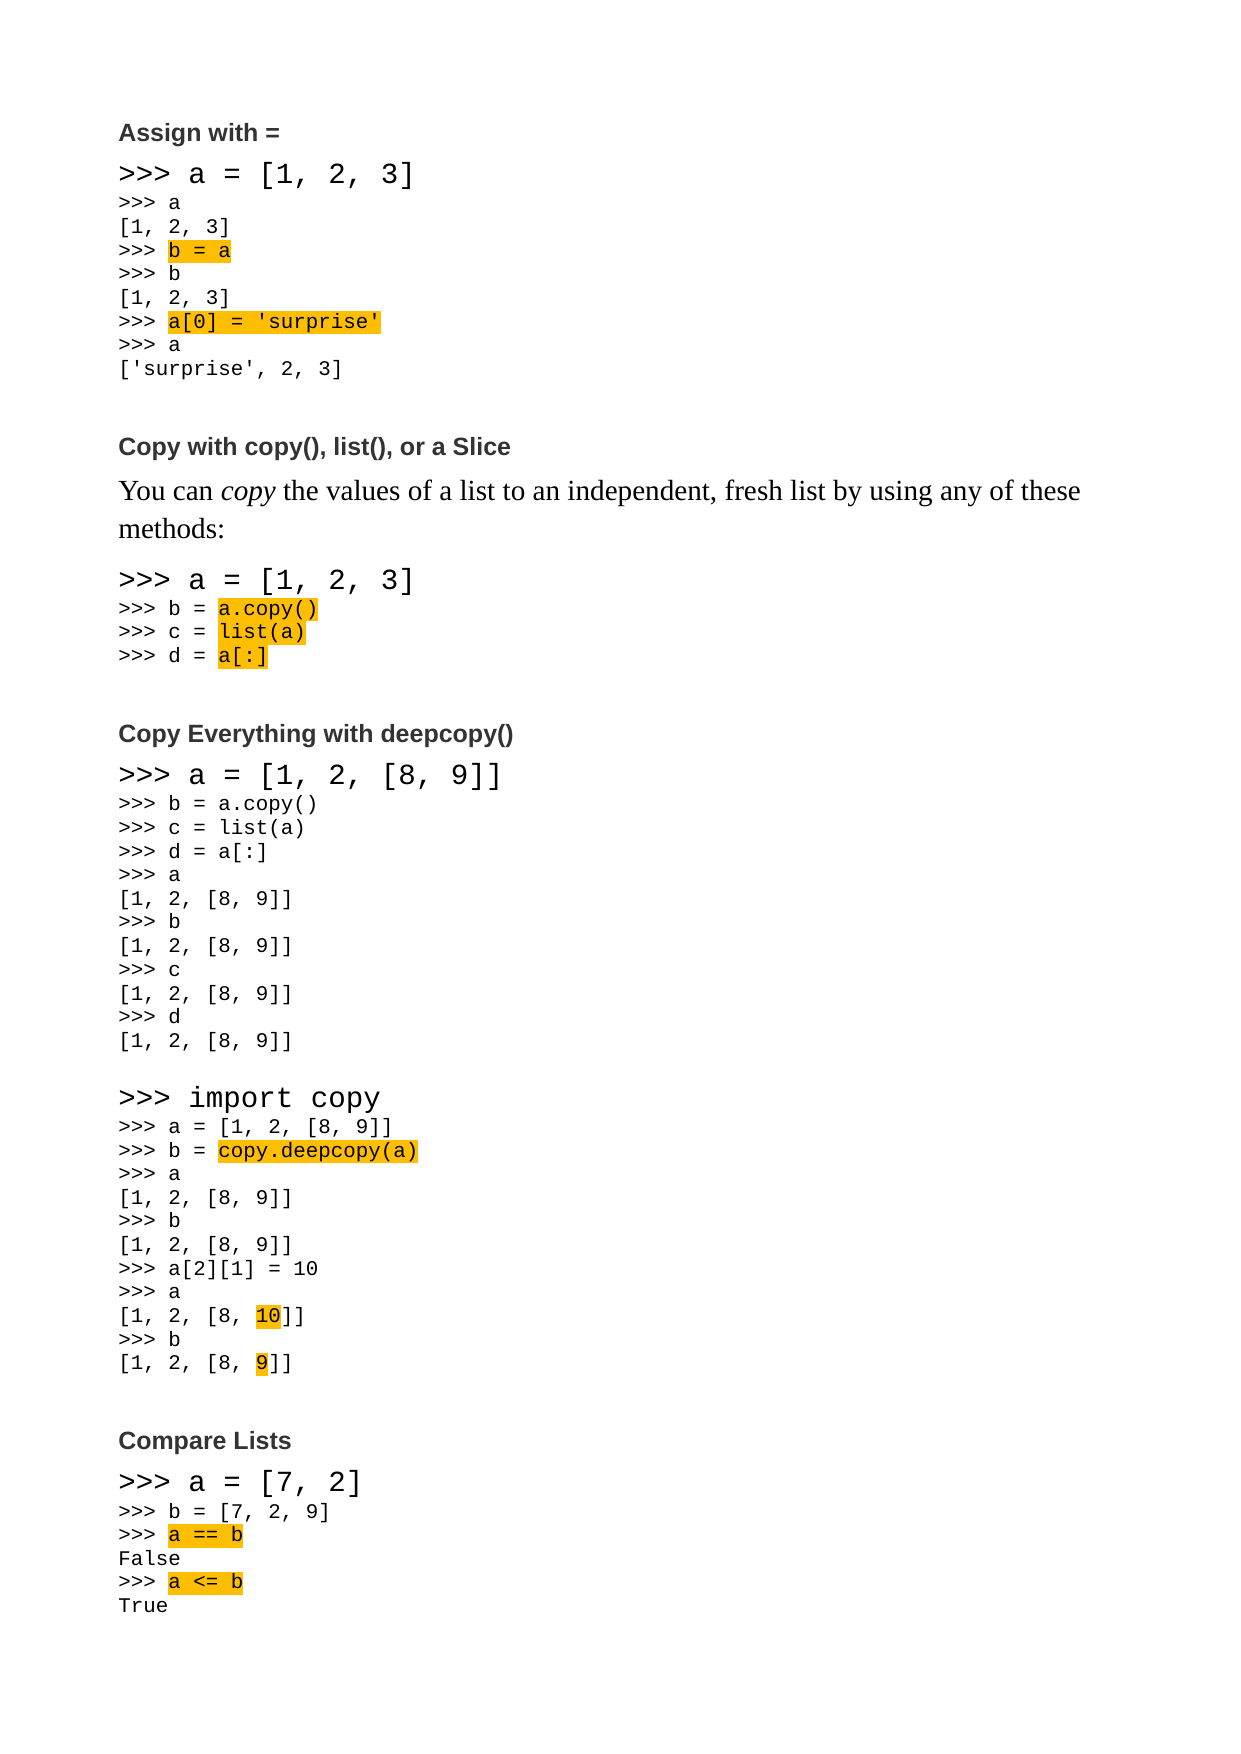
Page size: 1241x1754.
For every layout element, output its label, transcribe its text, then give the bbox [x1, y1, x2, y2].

text >>> a[0] = 'surprise' [118, 311, 1122, 334]
subtitle Compare Lists [118, 1426, 1122, 1455]
subtitle Copy with copy(), list(), or a Slice [118, 432, 1122, 461]
text >>> a [118, 192, 1122, 216]
text >>> a = [1, 2, [8, 9]] [118, 760, 1122, 793]
text >>> b [118, 1329, 1122, 1352]
text [1, 2, [8, 10]] [118, 1305, 1122, 1329]
text >>> c = list(a) [118, 621, 1122, 645]
text >>> c = list(a) [118, 817, 1122, 841]
text ['surprise', 2, 3] [118, 358, 1122, 382]
text True [118, 1595, 1122, 1619]
text >>> d = a[:] [118, 841, 1122, 864]
text >>> b [118, 263, 1122, 287]
text >>> b = copy.deepcopy(a) [118, 1139, 1122, 1163]
subtitle Assign with = [118, 118, 1122, 147]
text >>> a = [1, 2, [8, 9]] [118, 1116, 1122, 1139]
text >>> a <= b [118, 1572, 1122, 1595]
text >>> a = [7, 2] [118, 1468, 1122, 1501]
subtitle Copy Everything with deepcopy() [118, 719, 1122, 748]
text >>> b = a [118, 240, 1122, 263]
text [1, 2, 3] [118, 287, 1122, 311]
text [1, 2, 3] [118, 216, 1122, 240]
text >>> a = [1, 2, 3] [118, 565, 1122, 598]
text >>> a = [1, 2, 3] [118, 159, 1122, 192]
text >>> b = [7, 2, 9] [118, 1501, 1122, 1524]
text >>> a [118, 1163, 1122, 1187]
text >>> b [118, 1211, 1122, 1234]
text >>> a [118, 334, 1122, 358]
text >>> import copy [118, 1083, 1122, 1116]
text >>> b [118, 912, 1122, 935]
text >>> b = a.copy() [118, 793, 1122, 817]
text [1, 2, [8, 9]] [118, 1187, 1122, 1211]
text >>> a[2][1] = 10 [118, 1258, 1122, 1281]
text >>> b = a.copy() [118, 598, 1122, 621]
text >>> a [118, 1281, 1122, 1305]
text False [118, 1548, 1122, 1572]
text >>> a [118, 864, 1122, 888]
text [1, 2, [8, 9]] [118, 982, 1122, 1006]
text >>> c [118, 959, 1122, 982]
text [1, 2, [8, 9]] [118, 1234, 1122, 1258]
text >>> d [118, 1006, 1122, 1030]
text [1, 2, [8, 9]] [118, 1352, 1122, 1376]
text [1, 2, [8, 9]] [118, 1030, 1122, 1053]
text >>> d = a[:] [118, 645, 1122, 669]
text [1, 2, [8, 9]] [118, 888, 1122, 912]
text >>> a == b [118, 1524, 1122, 1548]
text You can copy the values of a list to an independent, fresh list by using any of these methods: [118, 473, 1122, 545]
text [1, 2, [8, 9]] [118, 935, 1122, 959]
